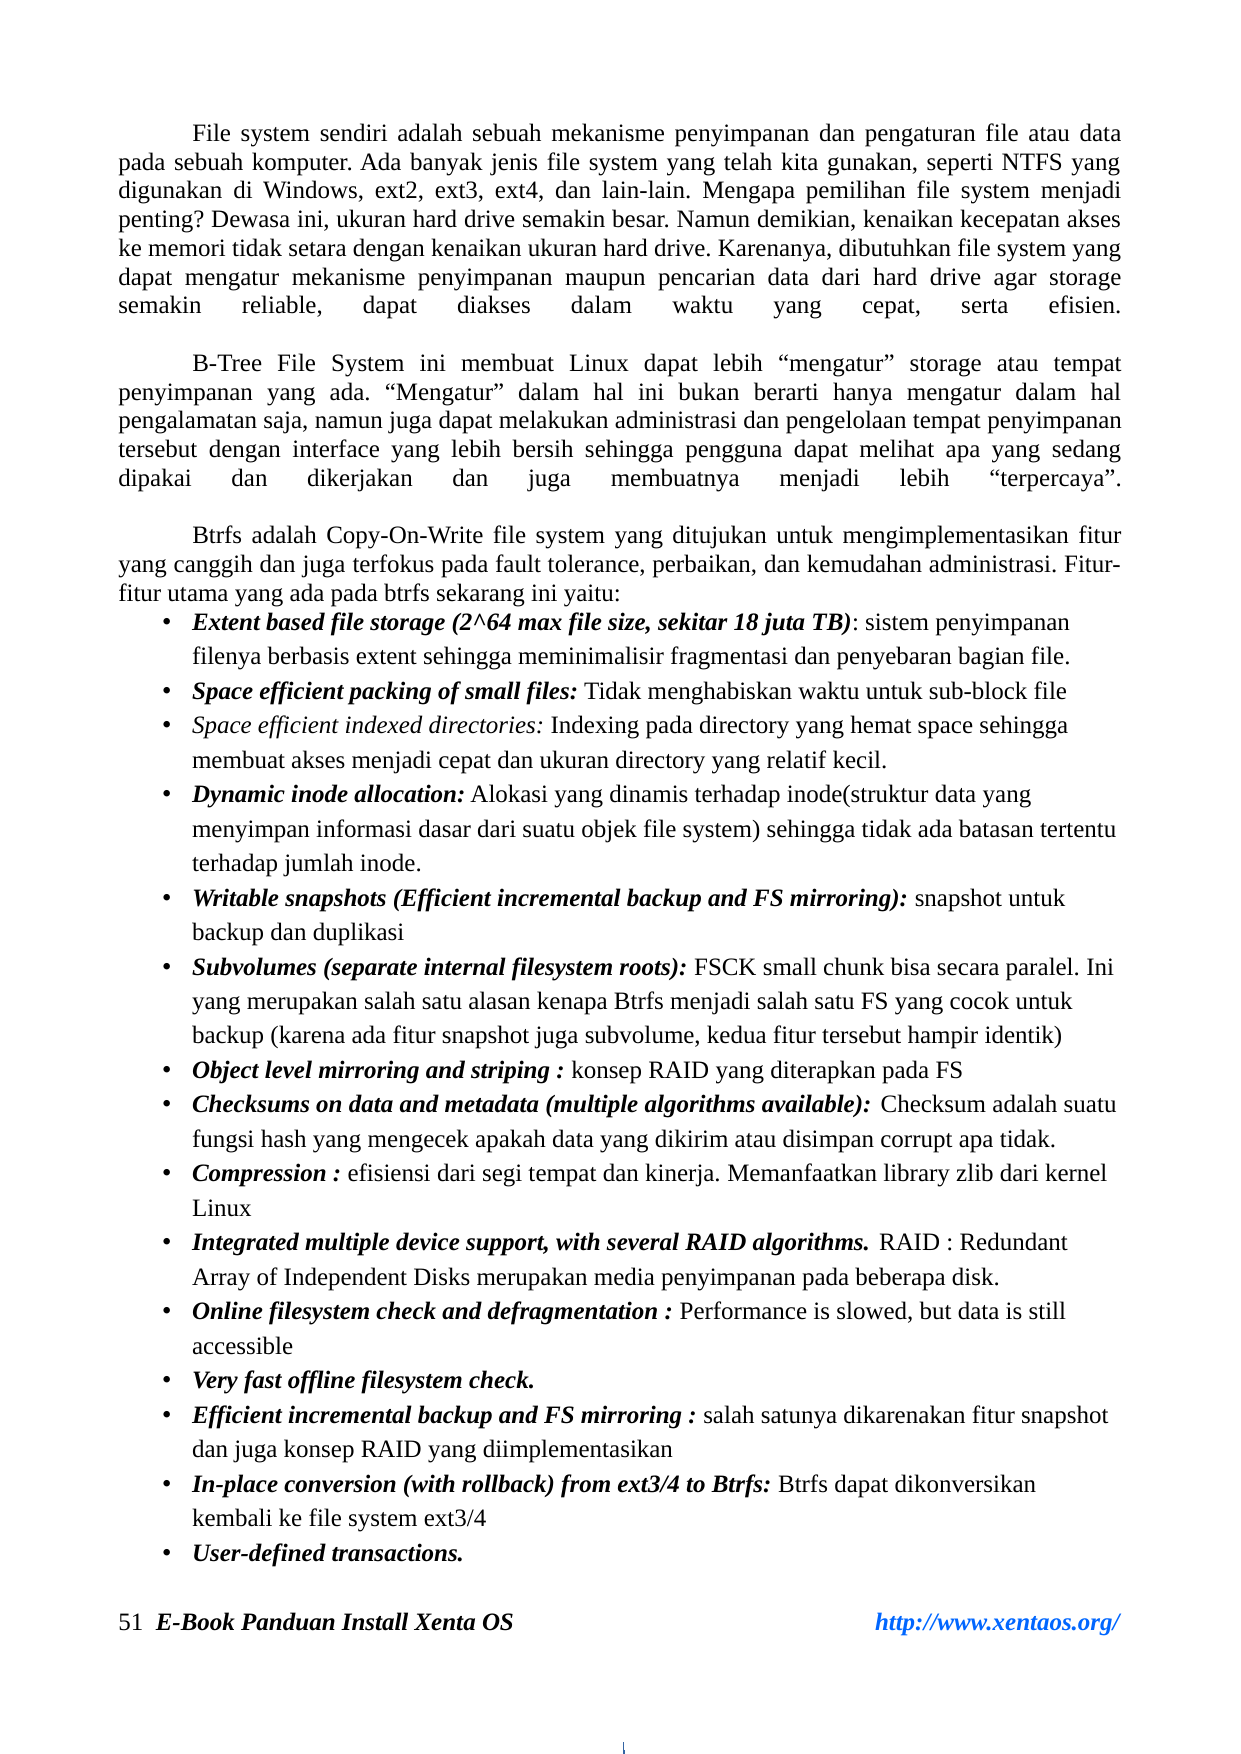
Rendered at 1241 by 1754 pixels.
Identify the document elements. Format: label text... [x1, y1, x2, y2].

list Subvolumes (separate internal filesystem roots): FSCK small chunk bisa secara paralel. Ini yang merupakan salah satu alasan kenapa Btrfs menjadi salah satu FS yang cocok untuk backup (karena ada fitur snapshot juga subvolume, kedua fitur tersebut hampir identik) [162, 952, 1122, 1049]
list Efficient incremental backup and FS mirroring : salah satunya dikarenakan fitur snapshot dan juga konsep RAID yang diimplementasikan [162, 1400, 1122, 1463]
list Space efficient indexed directories: Indexing pada directory yang hemat space sehingga membuat akses menjadi cepat dan ukuran directory yang relatif kecil. [162, 710, 1122, 773]
list Online filesystem check and defragmentation : Performance is slowed, but data is still accessible [162, 1296, 1122, 1360]
list Integrated multiple device support, with several RAID algorithms. RAID : Redundant Array of Independent Disks merupakan media penyimpanan pada beberapa disk. [162, 1227, 1122, 1291]
text File system sendiri adalah sebuah mekanisme penyimpanan dan pengaturan file atau data pada sebuah komputer. Ada banyak jenis file system yang telah kita gunakan, seperti NTFS yang digunakan di Windows, ext2, ext3, ext4, dan lain-lain. Mengapa pemilihan file system menjadi penting? Dewasa ini, ukuran hard drive semakin besar. Namun demikian, kenaikan kecepatan akses ke memori tidak setara dengan kenaikan ukuran hard drive. Karenanya, dibutuhkan file system yang dapat mengatur mekanisme penyimpanan maupun pencarian data dari hard drive agar storage semakin reliable, dapat diakses dalam waktu yang cepat, serta efisien. B-Tree File System ini membuat Linux dapat lebih “mengatur” storage atau tempat penyimpanan yang ada. “Mengatur” dalam hal ini bukan berarti hanya mengatur dalam hal pengalamatan saja, namun juga dapat melakukan administrasi dan pengelolaan tempat penyimpanan tersebut dengan interface yang lebih bersih sehingga pengguna dapat melihat apa yang sedang dipakai dan dikerjakan dan juga membuatnya menjadi lebih “terpercaya”. Btrfs adalah Copy-On-Write file system yang ditujukan untuk mengimplementasikan fitur yang canggih dan juga terfokus pada fault tolerance, perbaikan, dan kemudahan administrasi. Fitur-fitur utama yang ada pada btrfs sekarang ini yaitu: [118, 118, 1122, 607]
list Object level mirroring and striping : konsep RAID yang diterapkan pada FS [162, 1055, 1122, 1084]
list In-place conversion (with rollback) from ext3/4 to Btrfs: Btrfs dapat dikonversikan kembali ke file system ext3/4 [162, 1469, 1122, 1532]
list Writable snapshots (Efficient incremental backup and FS mirroring): snapshot untuk backup dan duplikasi [162, 883, 1122, 946]
list Checksums on data and metadata (multiple algorithms available): Checksum adalah suatu fungsi hash yang mengecek apakah data yang dikirim atau disimpan corrupt apa tidak. [162, 1089, 1122, 1153]
list Very fast offline filesystem check. [162, 1365, 1122, 1394]
list Space efficient packing of small files: Tidak menghabiskan waktu untuk sub-block file [162, 676, 1122, 704]
list Dynamic inode allocation: Alokasi yang dinamis terhadap inode(struktur data yang menyimpan informasi dasar dari suatu objek file system) sehingga tidak ada batasan tertentu terhadap jumlah inode. [162, 779, 1122, 877]
list User-defined transactions. [162, 1538, 1122, 1567]
list Compression : efisiensi dari segi tempat dan kinerja. Memanfaatkan library zlib dari kernel Linux [162, 1158, 1122, 1222]
list Extent based file storage (2^64 max file size, sekitar 18 juta TB): sistem penyimpanan filenya berbasis extent sehingga meminimalisir fragmentasi dan penyebaran bagian file. [162, 607, 1122, 670]
